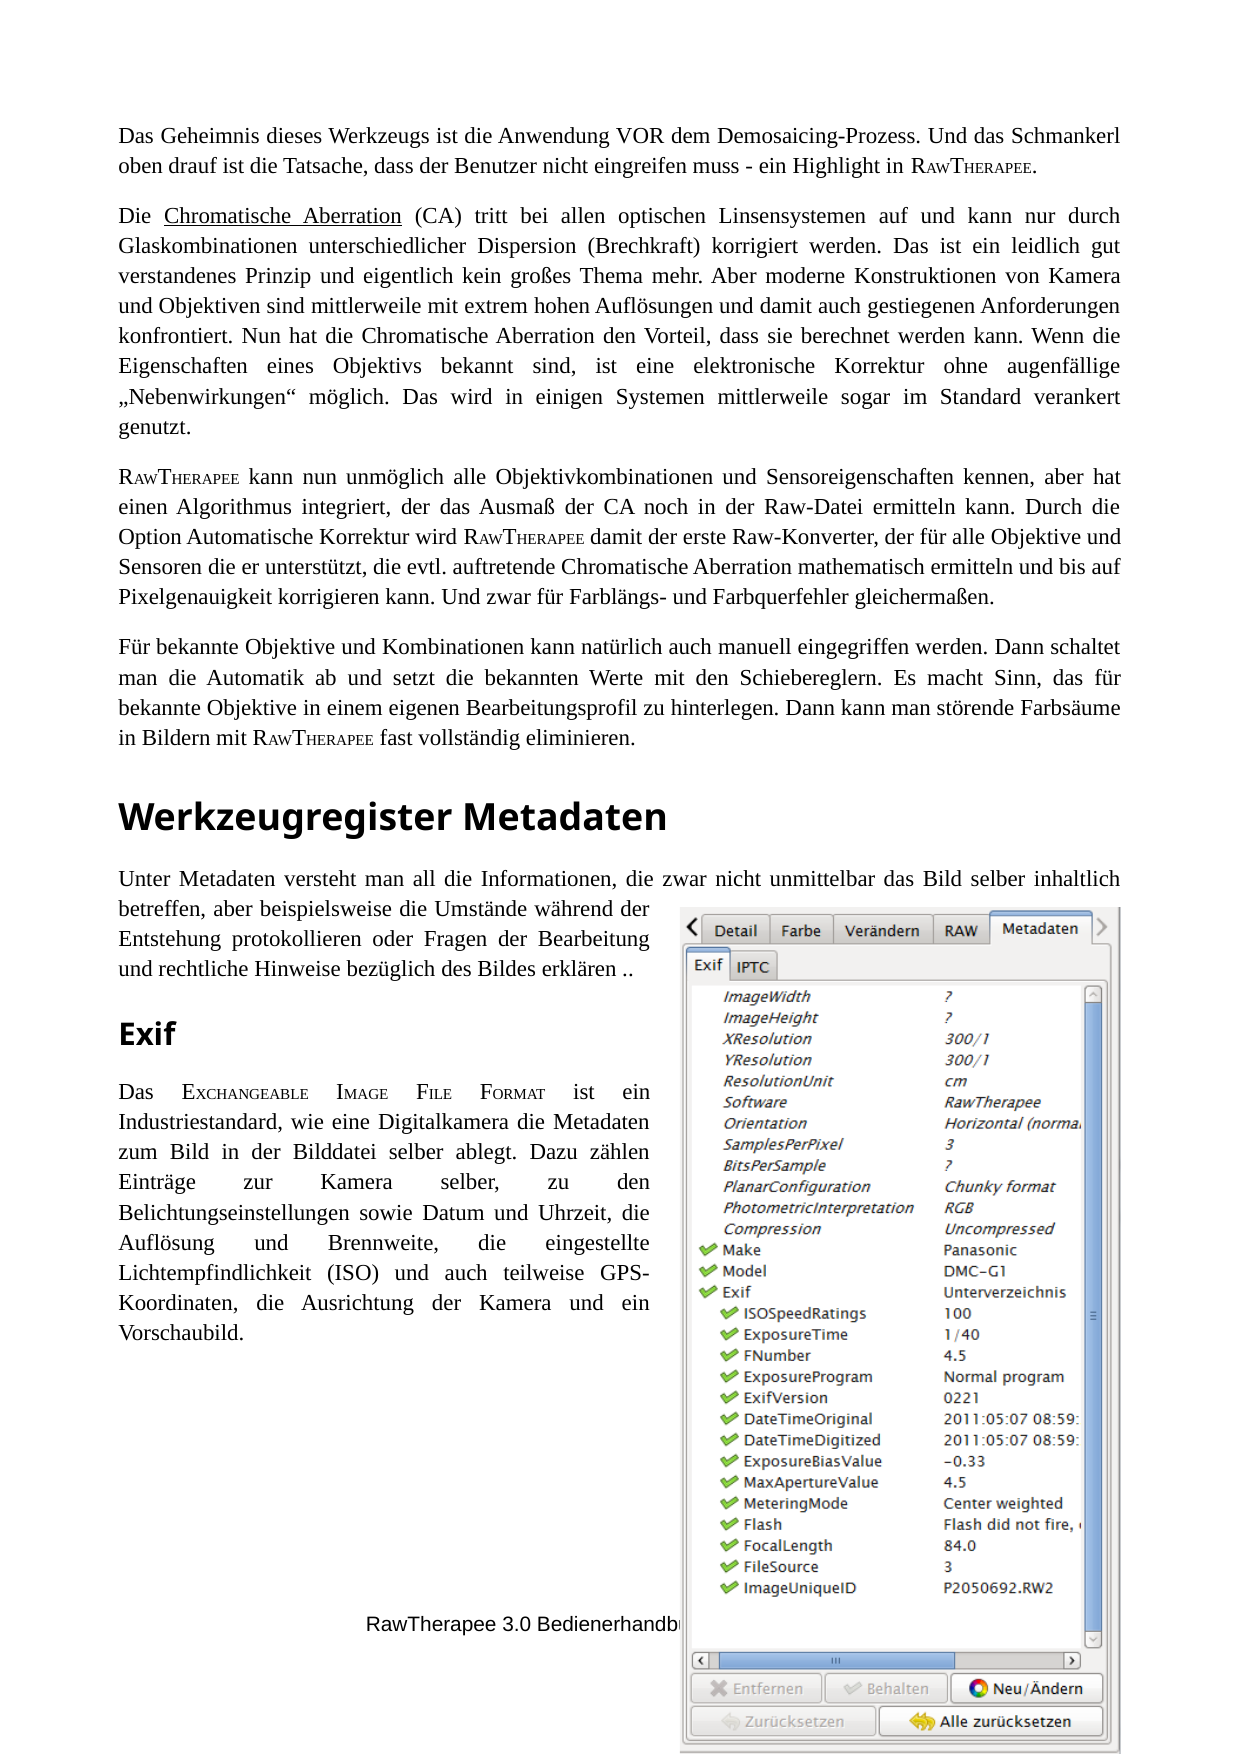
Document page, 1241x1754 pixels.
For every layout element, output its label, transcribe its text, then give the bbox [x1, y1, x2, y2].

text Unter Metadaten versteht man all die Informationen, die zwar nicht unmittelbar das Bild selber inhaltlich betreffen, aber beispielsweise die Umstände während der Entstehung protokollieren oder Fragen der Bearbeitung und rechtliche Hinweise bezüglich des Bildes erklären .. [118, 861, 1122, 982]
text Die Chromatische Aberration (CA) tritt bei allen optischen Linsensystemen auf und kann nur durch Glaskombinationen unterschiedlicher Dispersion (Brechkraft) korrigiert werden. Das ist ein leidlich gut verstandenes Prinzip und eigentlich kein großes Thema mehr. Aber moderne Konstruktionen von Kamera und Objektiven sind mittlerweile mit extrem hohen Auflösungen und damit auch gestiegenen Anforderungen konfrontiert. Nun hat die Chromatische Aberration den Vorteil, dass sie berechnet werden kann. Wenn die Eigenschaften eines Objektivs bekannt sind, ist eine elektronische Korrektur ohne augenfällige „Nebenwirkungen“ möglich. Das wird in einigen Systemen mittlerweile sogar im Standard verankert genutzt. [118, 198, 1122, 439]
text Das Geheimnis dieses Werkzeugs ist die Anwendung VOR dem Demosaicing-Prozess. Und das Schmankerl oben drauf ist die Tatsache, dass der Benutzer nicht eingreifen muss - ein Highlight in RawTherapee. [118, 118, 1122, 178]
text Das Exchangeable Image File Format ist ein Industriestandard, wie eine Digitalkamera die Metadaten zum Bild in der Bilddatei selber ablegt. Dazu zählen Einträge zur Kamera selber, zu den Belichtungseinstellungen sowie Datum und Uhrzeit, die Auflösung und Brennweite, die eingestellte Lichtempfindlichkeit (ISO) und auch teilweise GPS-Koordinaten, die Ausrichtung der Kamera und ein Vorschaubild. [118, 1074, 679, 1345]
text Für bekannte Objektive und Kombinationen kann natürlich auch manuell eingegriffen werden. Dann schaltet man die Automatik ab und setzt die bekannten Werte mit den Schiebereglern. Es macht Sinn, das für bekannte Objektive in einem eigenen Bearbeitungsprofil zu hinterlegen. Dann kann man störende Farbsäume in Bildern mit RawTherapee fast vollständig eliminieren. [118, 630, 1122, 750]
subtitle Exif [118, 1012, 679, 1054]
picture [679, 907, 1121, 1754]
text RawTherapee kann nun unmöglich alle Objektivkombinationen und Sensoreigenschaften kennen, aber hat einen Algorithmus integriert, der das Ausmaß der CA noch in der Raw-Datei ermitteln kann. Durch die Option Automatische Korrektur wird RawTherapee damit der erste Raw-Konverter, der für alle Objektive und Sensoren die er unterstützt, die evtl. auftretende Chromatische Aberration mathematisch ermitteln und bis auf Pixelgenauigkeit korrigieren kann. Und zwar für Farblängs- und Farbquerfehler gleichermaßen. [118, 459, 1122, 610]
subtitle Werkzeugregister Metadaten [118, 790, 1122, 841]
